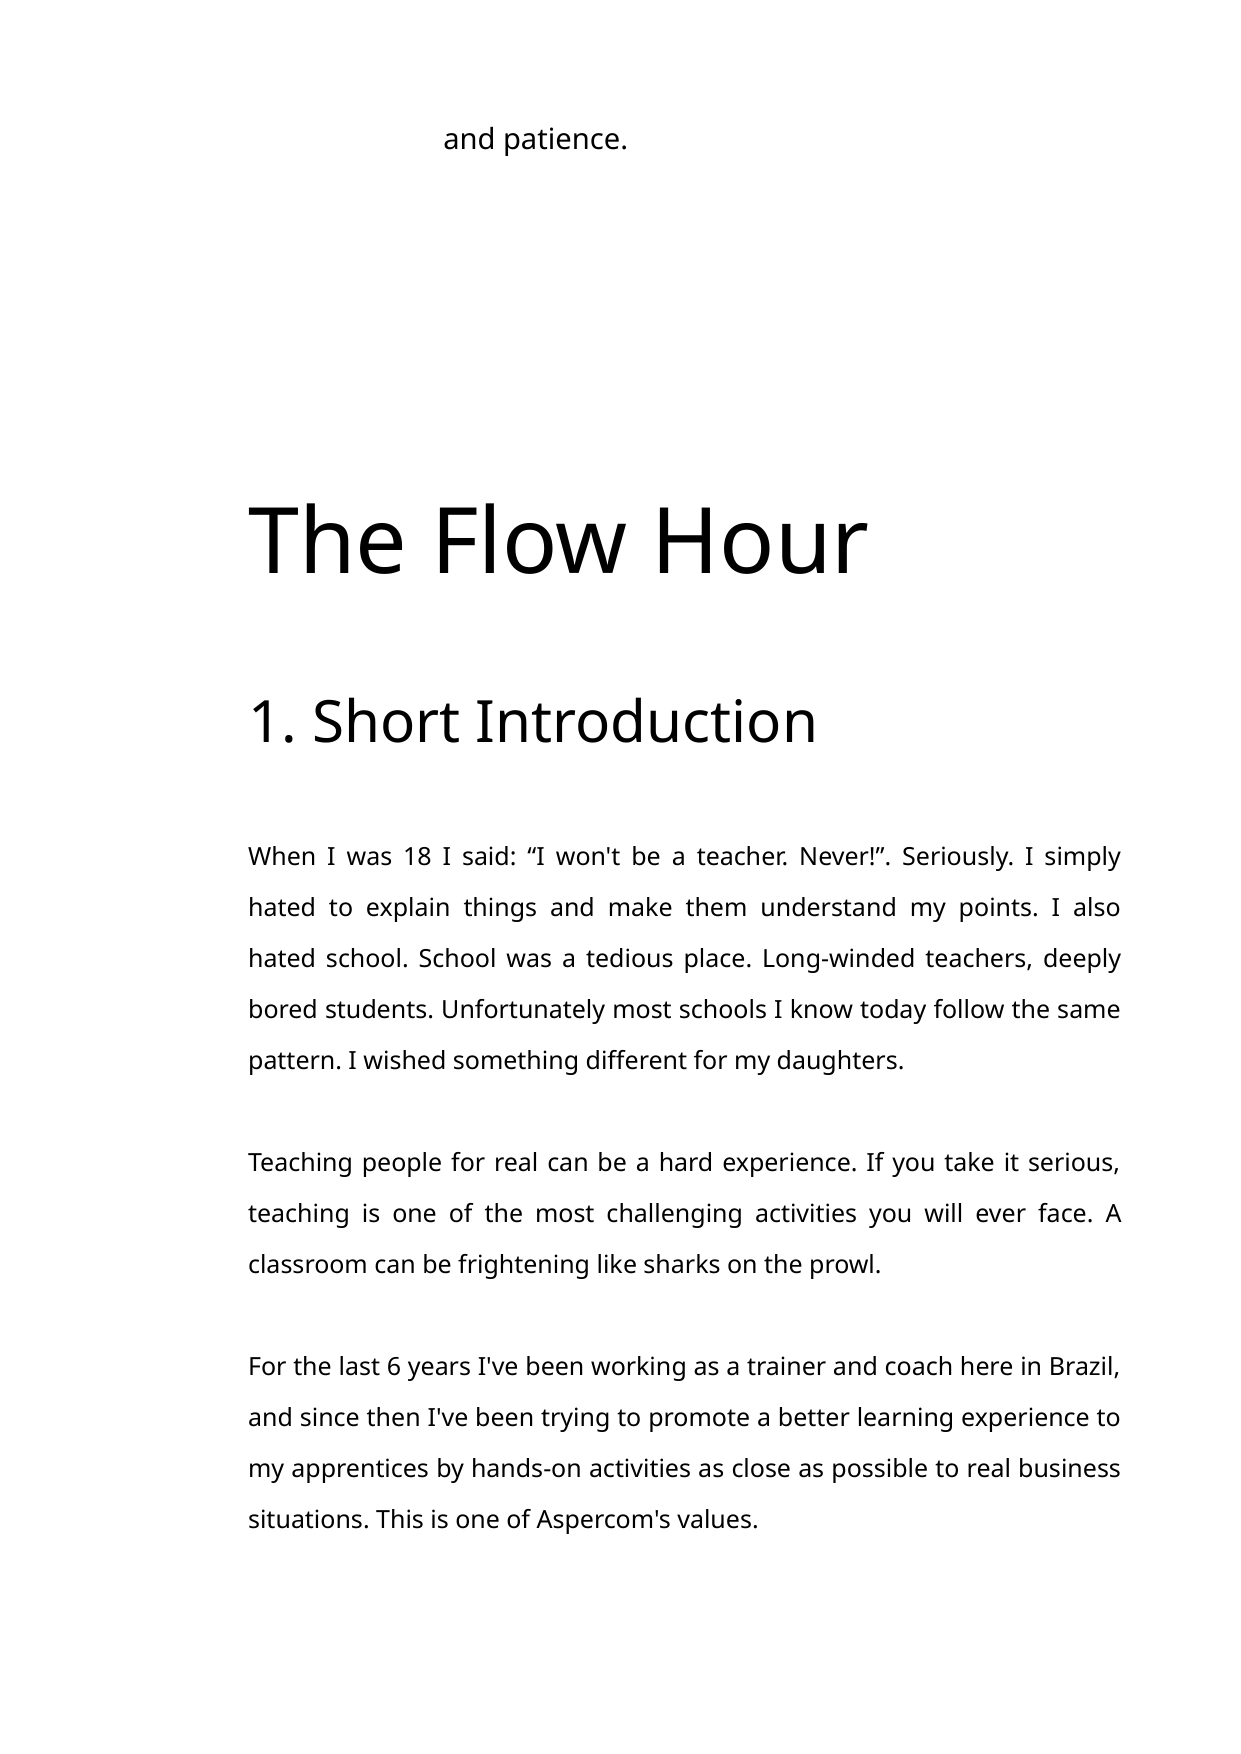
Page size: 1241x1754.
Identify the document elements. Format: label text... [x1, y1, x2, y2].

text For the last 6 years I've been working as a trainer and coach here in Brazil, and since then I've been trying to promote a better learning experience to my apprentices by hands-on activities as close as possible to real business situations. This is one of Aspercom's values. [248, 1349, 1122, 1536]
text Teaching people for real can be a hard experience. If you take it serious, teaching is one of the most challenging activities you will ever face. A classroom can be frightening like sharks on the prowl. [248, 1145, 1122, 1281]
text and patience. [443, 118, 1122, 158]
text 1. Short Introduction [248, 680, 1122, 759]
text The Flow Hour [248, 475, 1122, 600]
text When I was 18 I said: “I won't be a teacher. Never!”. Seriously. I simply hated to explain things and make them understand my points. I also hated school. School was a tedious place. Long-winded teachers, deeply bored students. Unfortunately most schools I know today follow the same pattern. I wished something different for my daughters. [248, 839, 1122, 1077]
